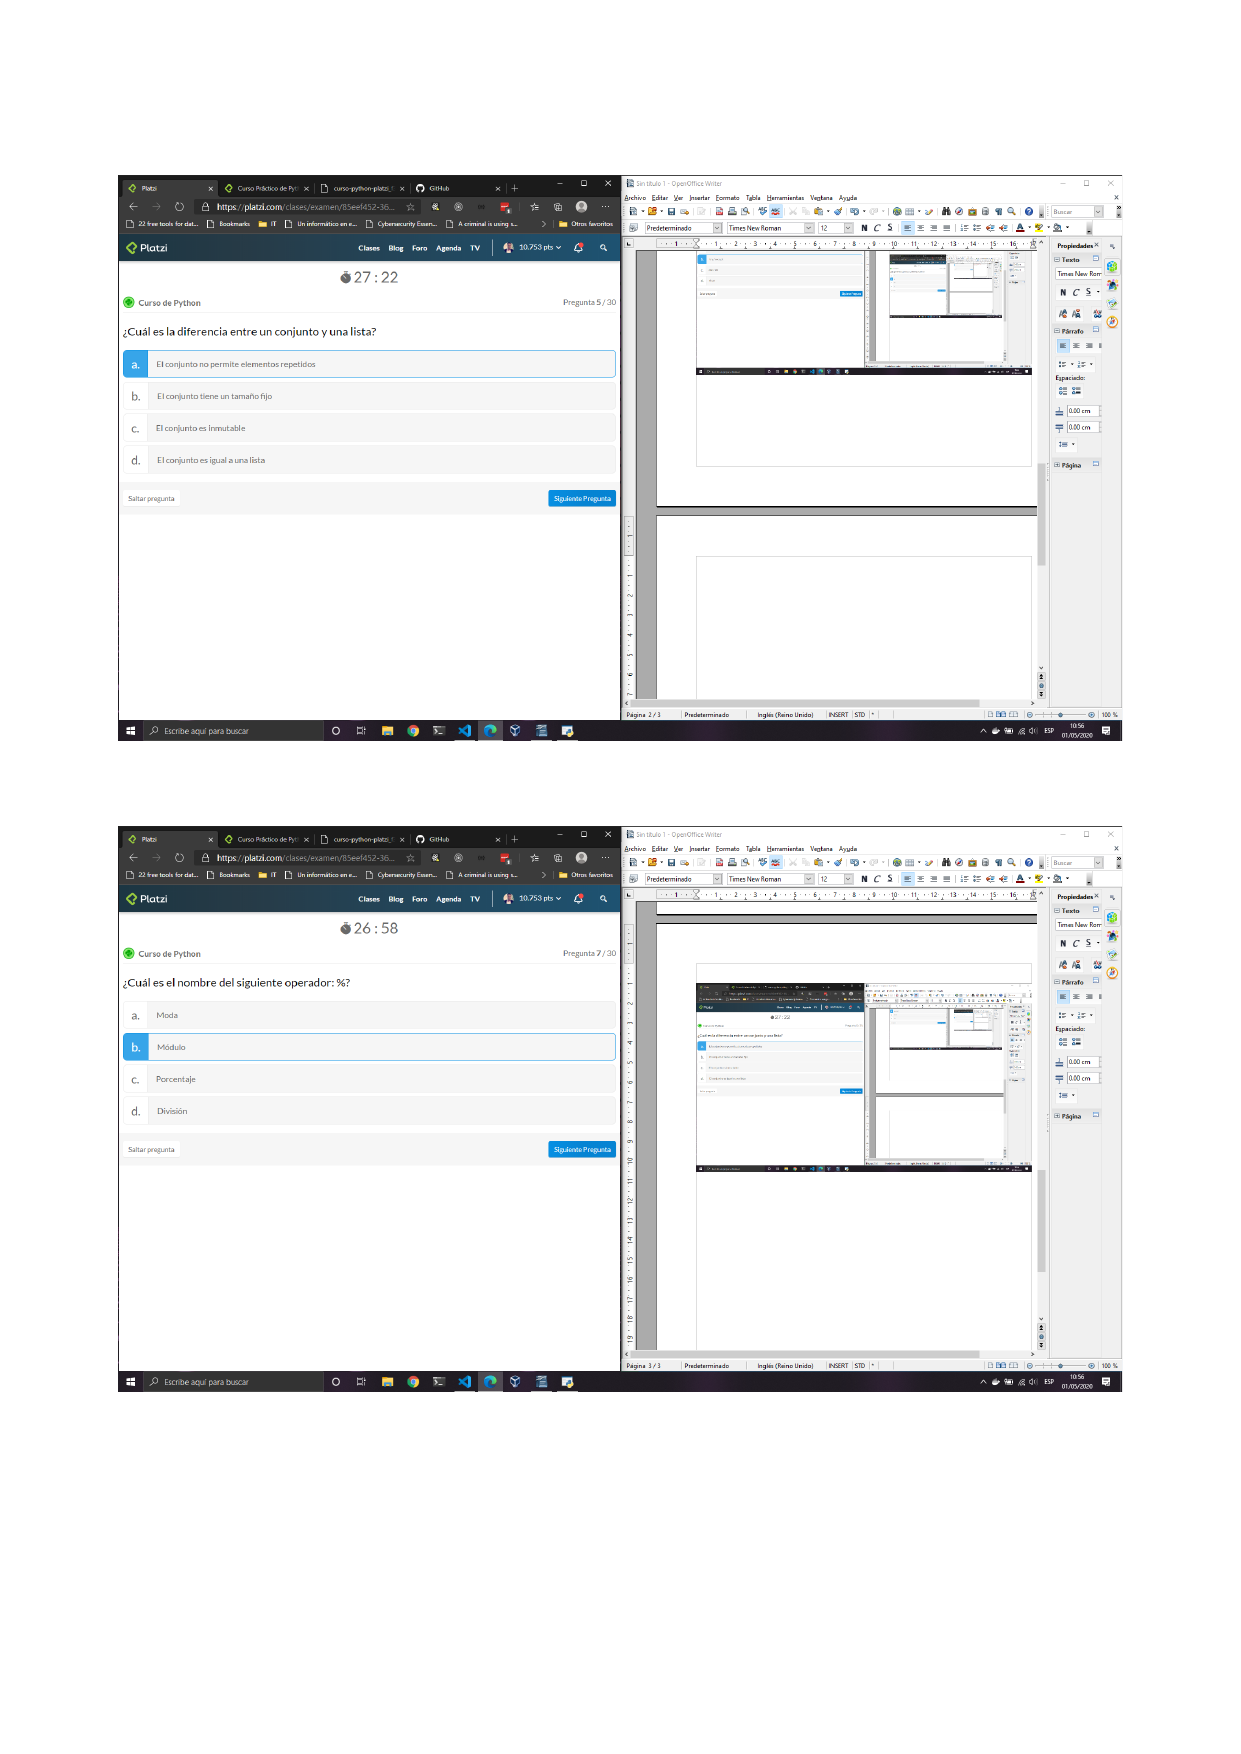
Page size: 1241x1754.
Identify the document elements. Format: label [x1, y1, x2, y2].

picture [118, 175, 1123, 741]
picture [118, 826, 1123, 1392]
